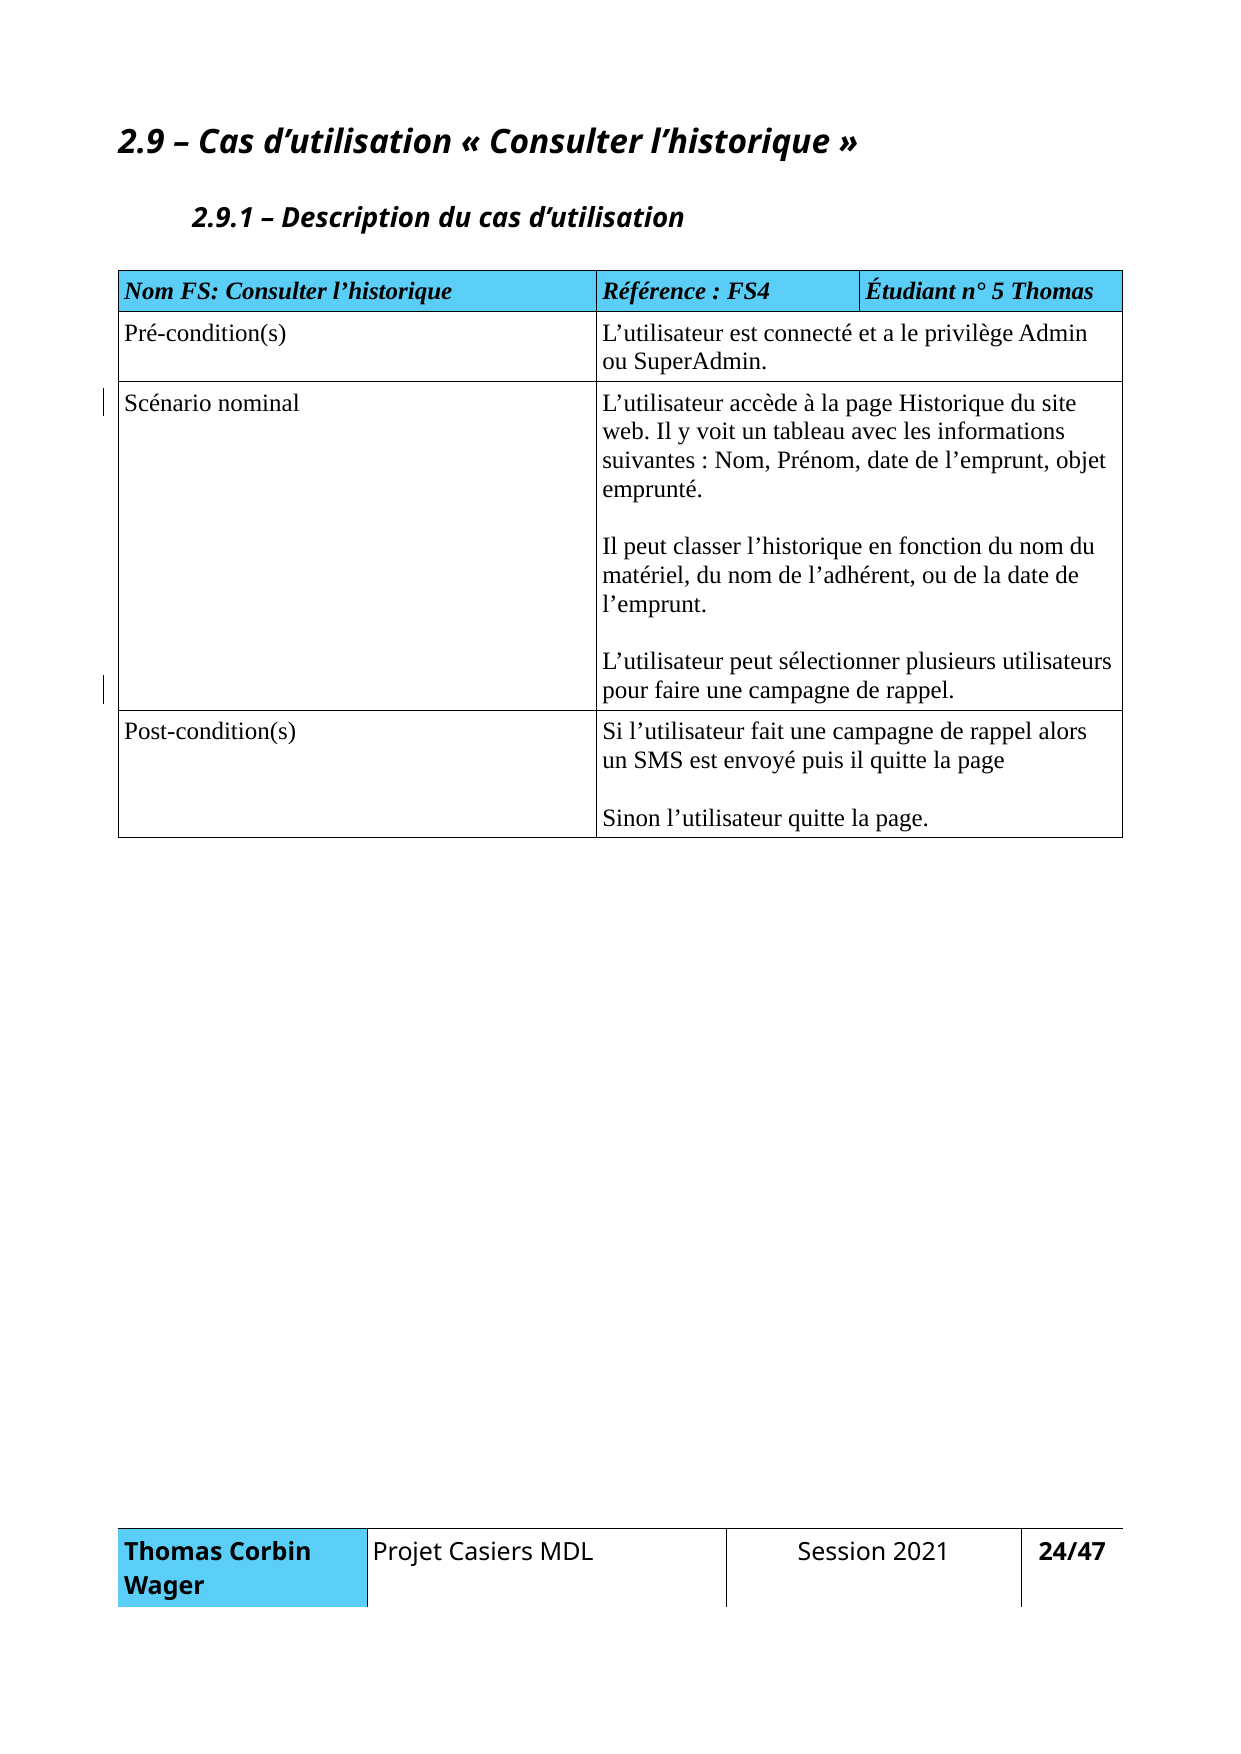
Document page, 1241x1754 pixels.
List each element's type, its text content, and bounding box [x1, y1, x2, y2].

subtitle 2.9 – Cas d’utilisation « Consulter l’historique » [118, 118, 1122, 164]
table_cell L’utilisateur est connecté et a le privilège Admin ou SuperAdmin. [597, 312, 1122, 381]
table_cell Pré-condition(s) [119, 312, 596, 381]
table_header Référence : FS4 [597, 271, 859, 311]
table_header Étudiant n° 5 Thomas [860, 271, 1122, 311]
table_cell Scénario nominal [119, 382, 596, 710]
subtitle 2.9.1 – Description du cas d’utilisation [118, 198, 1122, 236]
table_header Nom FS: Consulter l’historique [119, 271, 596, 311]
table_cell L’utilisateur accède à la page Historique du site web. Il y voit un tableau avec les informations suivantes : Nom, Prénom, date de l’emprunt, objet emprunté. Il peut classer l’historique en fonction du nom du matériel, du nom de l’adhérent, ou de la date de l’emprunt. L’utilisateur peut sélectionner plusieurs utilisateurs pour faire une campagne de rappel. [597, 382, 1122, 710]
table_cell Post-condition(s) [119, 711, 596, 837]
table_cell Si l’utilisateur fait une campagne de rappel alors un SMS est envoyé puis il quitte la page Sinon l’utilisateur quitte la page. [597, 711, 1122, 837]
